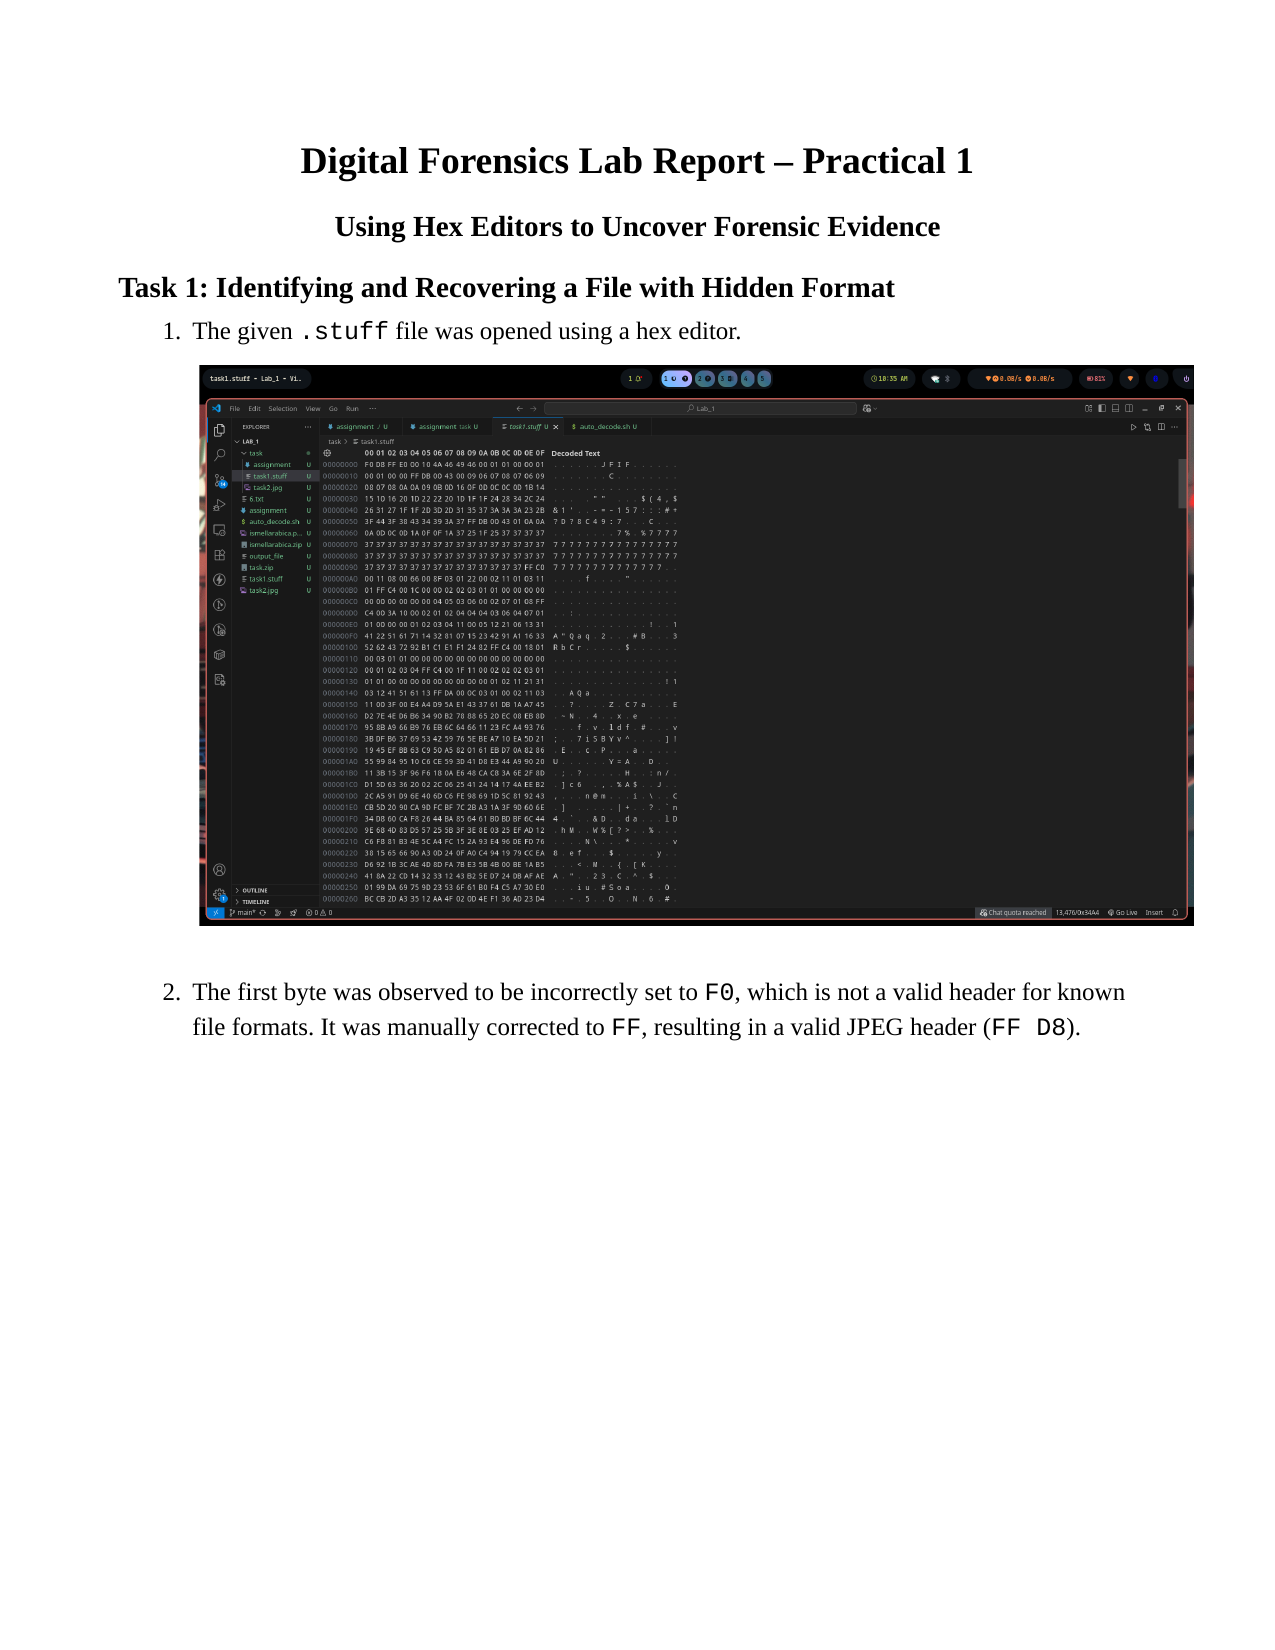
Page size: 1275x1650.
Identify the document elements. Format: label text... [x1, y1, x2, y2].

list The given .stuff file was opened using a hex editor. [162, 316, 1157, 347]
subtitle Using Hex Editors to Uncover Forensic Evidence [118, 209, 1157, 243]
subtitle Task 1: Identifying and Recovering a File with Hidden Format [118, 270, 1157, 303]
subtitle Digital Forensics Lab Report – Practical 1 [118, 139, 1157, 182]
picture [199, 365, 1194, 926]
list The first byte was observed to be incorrectly set to F0, which is not a valid header for known file formats. It was manually corrected to FF, resulting in a valid JPEG header (FF D8). [162, 977, 1157, 1043]
